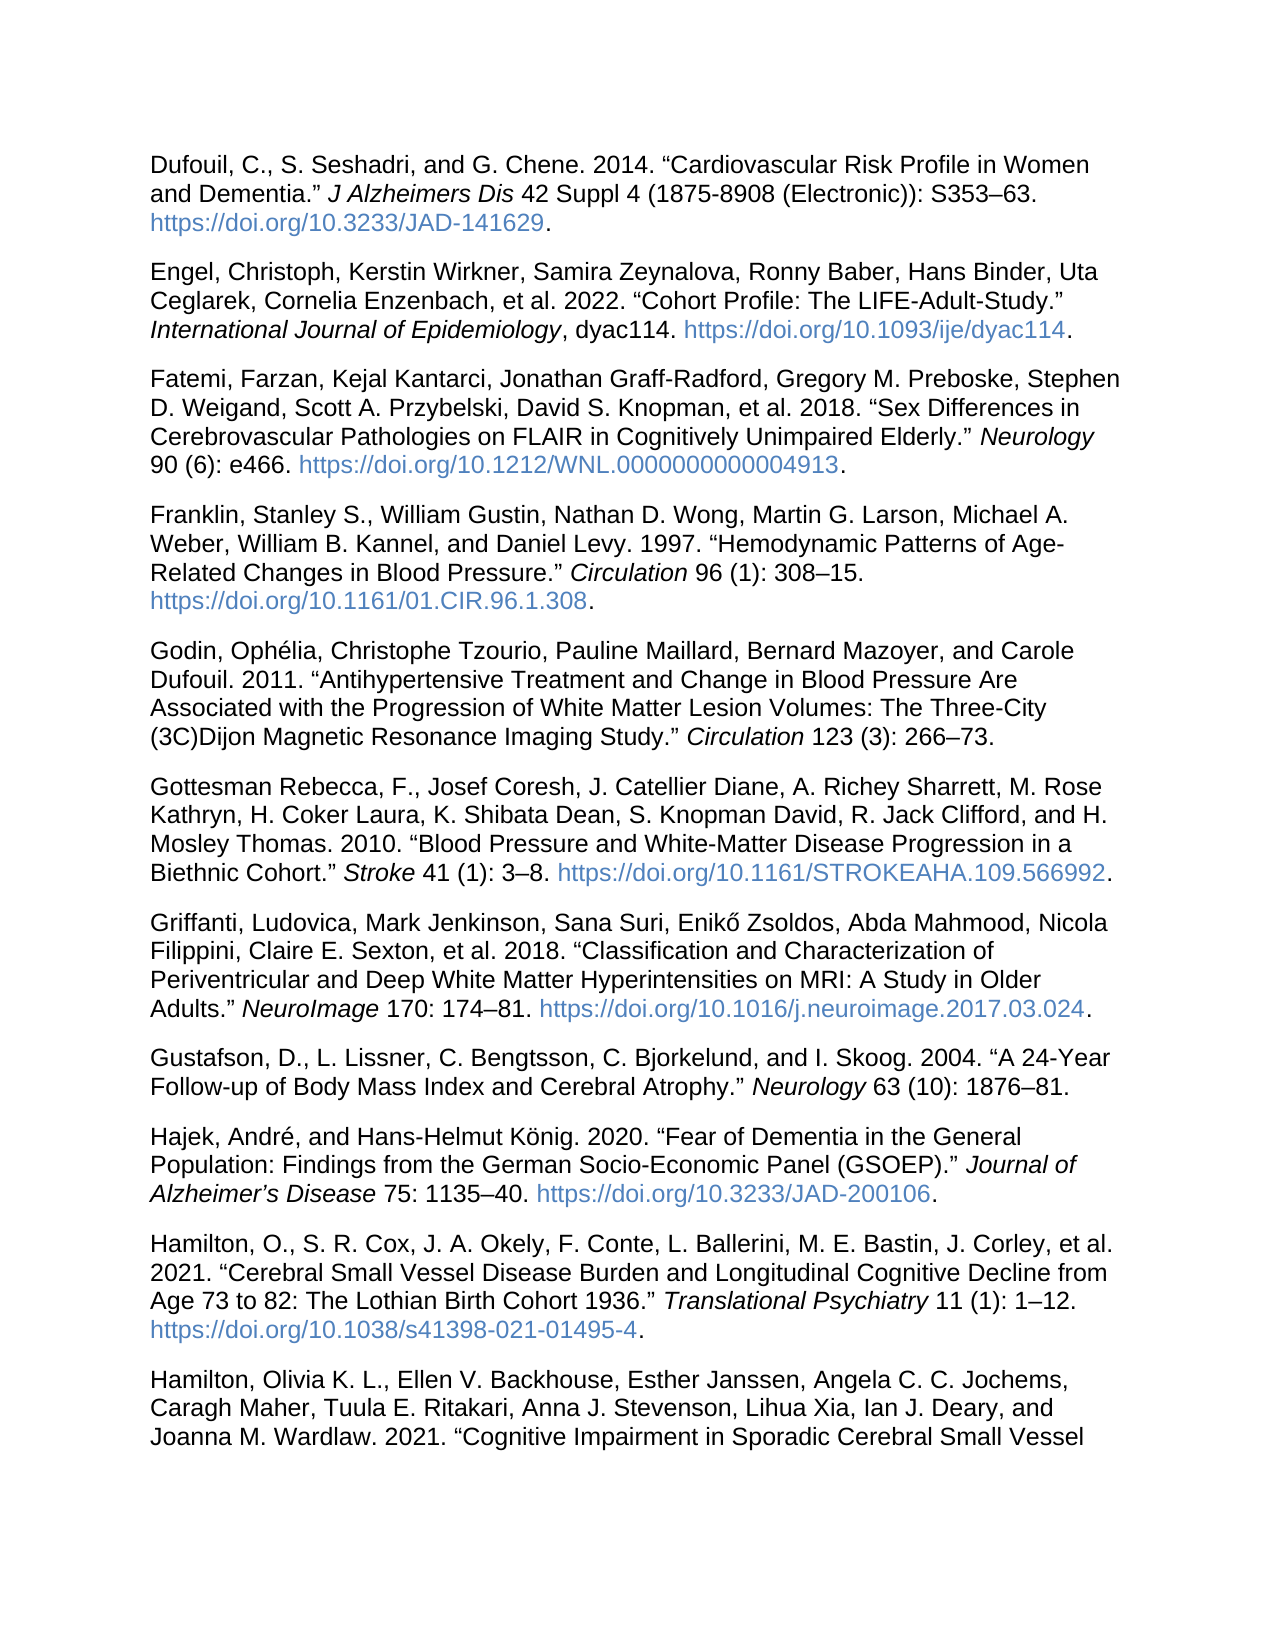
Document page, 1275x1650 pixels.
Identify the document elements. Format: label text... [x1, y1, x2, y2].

text Fatemi, Farzan, Kejal Kantarci, Jonathan Graff-Radford, Gregory M. Preboske, Stephen D. Weigand, Scott A. Przybelski, David S. Knopman, et al. 2018. “Sex Differences in Cerebrovascular Pathologies on FLAIR in Cognitively Unimpaired Elderly.” Neurology 90 (6): e466. https://doi.org/10.1212/WNL.0000000000004913. [150, 364, 1125, 479]
text Godin, Ophélia, Christophe Tzourio, Pauline Maillard, Bernard Mazoyer, and Carole Dufouil. 2011. “Antihypertensive Treatment and Change in Blood Pressure Are Associated with the Progression of White Matter Lesion Volumes: The Three-City (3C)Dijon Magnetic Resonance Imaging Study.” Circulation 123 (3): 266–73. [150, 636, 1125, 751]
text Dufouil, C., S. Seshadri, and G. Chene. 2014. “Cardiovascular Risk Profile in Women and Dementia.” J Alzheimers Dis 42 Suppl 4 (1875-8908 (Electronic)): S353–63. https://doi.org/10.3233/JAD-141629. [150, 150, 1125, 236]
text Franklin, Stanley S., William Gustin, Nathan D. Wong, Martin G. Larson, Michael A. Weber, William B. Kannel, and Daniel Levy. 1997. “Hemodynamic Patterns of Age-Related Changes in Blood Pressure.” Circulation 96 (1): 308–15. https://doi.org/10.1161/01.CIR.96.1.308. [150, 500, 1125, 615]
text Engel, Christoph, Kerstin Wirkner, Samira Zeynalova, Ronny Baber, Hans Binder, Uta Ceglarek, Cornelia Enzenbach, et al. 2022. “Cohort Profile: The LIFE-Adult-Study.” International Journal of Epidemiology, dyac114. https://doi.org/10.1093/ije/dyac114. [150, 257, 1125, 343]
text Hamilton, Olivia K. L., Ellen V. Backhouse, Esther Janssen, Angela C. C. Jochems, Caragh Maher, Tuula E. Ritakari, Anna J. Stevenson, Lihua Xia, Ian J. Deary, and Joanna M. Wardlaw. 2021. “Cognitive Impairment in Sporadic Cerebral Small Vessel [150, 1364, 1125, 1451]
text Griffanti, Ludovica, Mark Jenkinson, Sana Suri, Enikő Zsoldos, Abda Mahmood, Nicola Filippini, Claire E. Sexton, et al. 2018. “Classification and Characterization of Periventricular and Deep White Matter Hyperintensities on MRI: A Study in Older Adults.” NeuroImage 170: 174–81. https://doi.org/10.1016/j.neuroimage.2017.03.024. [150, 907, 1125, 1022]
text Gottesman Rebecca, F., Josef Coresh, J. Catellier Diane, A. Richey Sharrett, M. Rose Kathryn, H. Coker Laura, K. Shibata Dean, S. Knopman David, R. Jack Clifford, and H. Mosley Thomas. 2010. “Blood Pressure and White-Matter Disease Progression in a Biethnic Cohort.” Stroke 41 (1): 3–8. https://doi.org/10.1161/STROKEAHA.109.566992. [150, 772, 1125, 887]
text Gustafson, D., L. Lissner, C. Bengtsson, C. Bjorkelund, and I. Skoog. 2004. “A 24-Year Follow-up of Body Mass Index and Cerebral Atrophy.” Neurology 63 (10): 1876–81. [150, 1043, 1125, 1101]
text Hamilton, O., S. R. Cox, J. A. Okely, F. Conte, L. Ballerini, M. E. Bastin, J. Corley, et al. 2021. “Cerebral Small Vessel Disease Burden and Longitudinal Cognitive Decline from Age 73 to 82: The Lothian Birth Cohort 1936.” Translational Psychiatry 11 (1): 1–12. https://doi.org/10.1038/s41398-021-01495-4. [150, 1229, 1125, 1344]
text Hajek, André, and Hans-Helmut König. 2020. “Fear of Dementia in the General Population: Findings from the German Socio-Economic Panel (GSOEP).” Journal of Alzheimer’s Disease 75: 1135–40. https://doi.org/10.3233/JAD-200106. [150, 1122, 1125, 1208]
